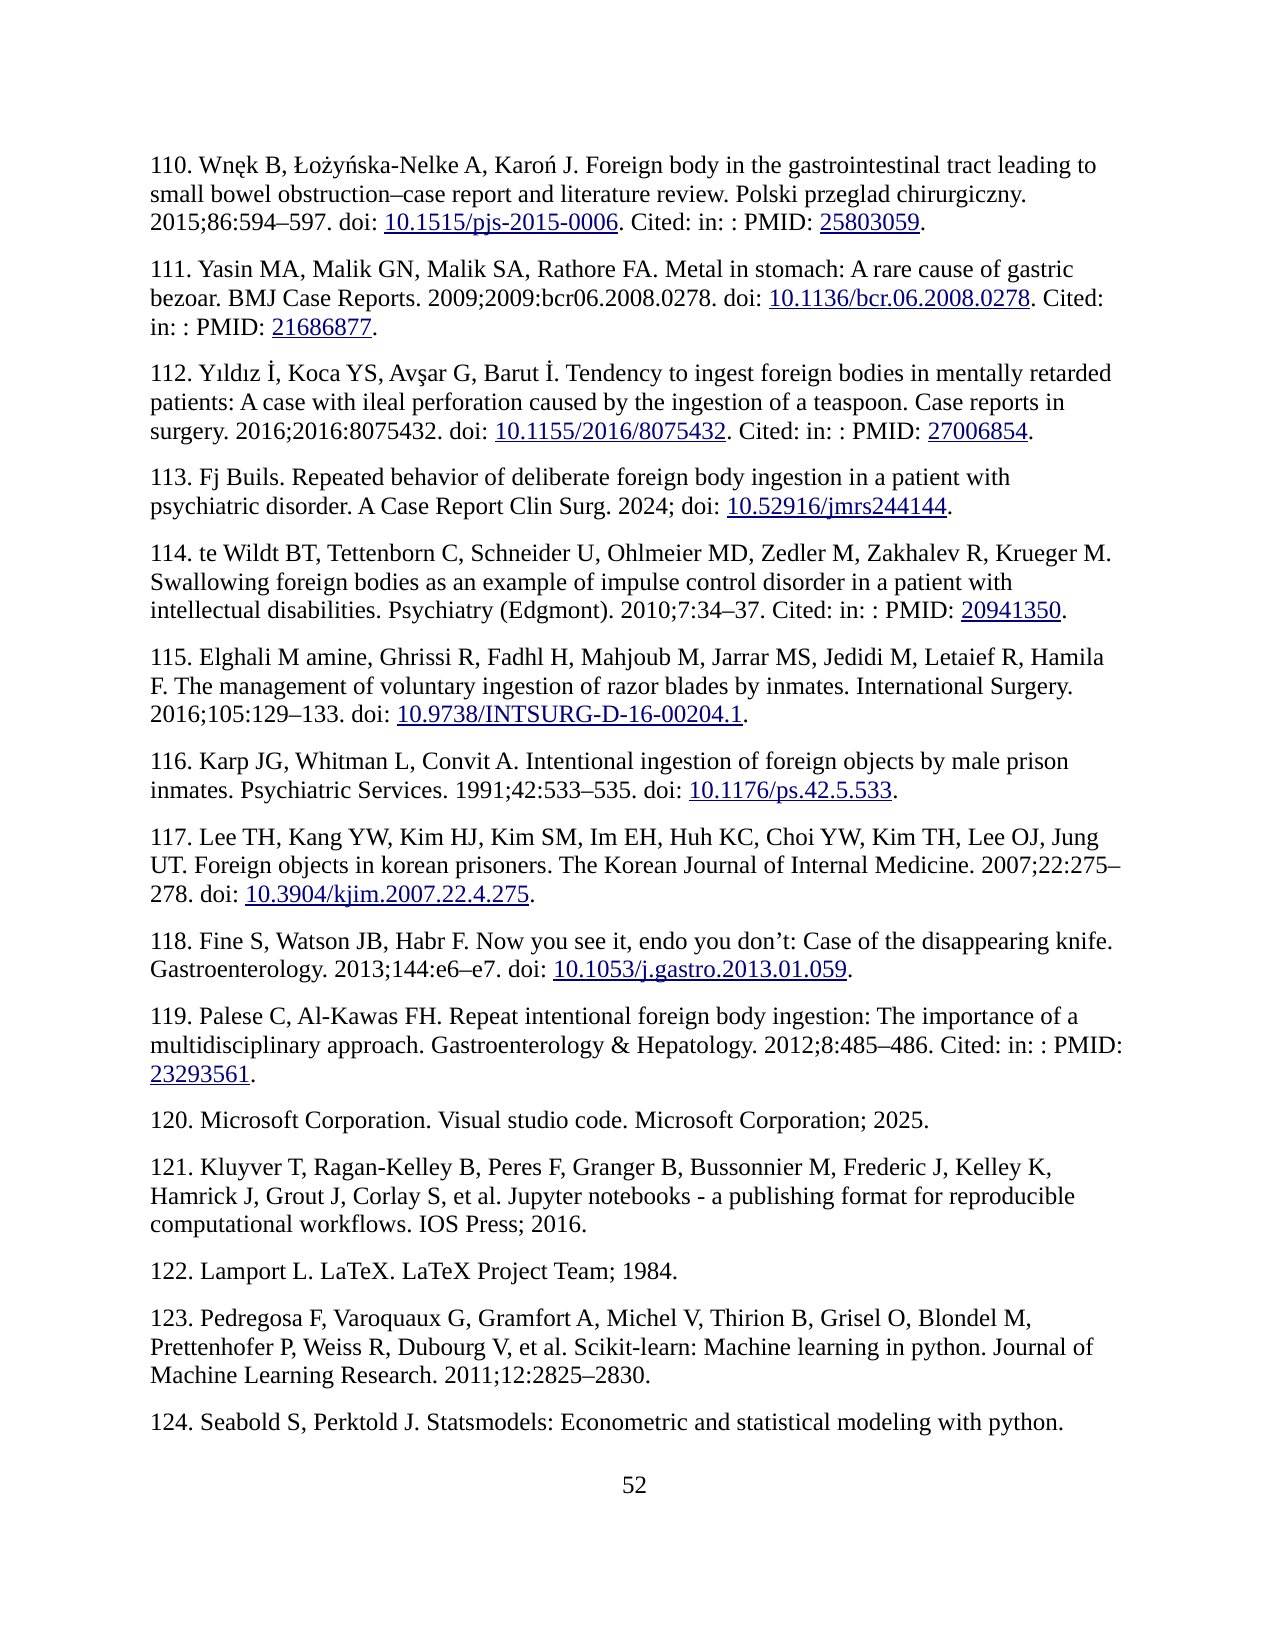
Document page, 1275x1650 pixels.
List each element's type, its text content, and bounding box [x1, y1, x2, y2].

text 112. Yıldız İ, Koca YS, Avşar G, Barut İ. Tendency to ingest foreign bodies in mentally retarded patients: A case with ileal perforation caused by the ingestion of a teaspoon. Case reports in surgery. 2016;2016:8075432. doi: 10.1155/2016/8075432. Cited: in: : PMID: 27006854. [150, 358, 1125, 444]
text 110. Wnęk B, Łożyńska-Nelke A, Karoń J. Foreign body in the gastrointestinal tract leading to small bowel obstruction–case report and literature review. Polski przeglad chirurgiczny. 2015;86:594–597. doi: 10.1515/pjs-2015-0006. Cited: in: : PMID: 25803059. [150, 150, 1125, 236]
text 111. Yasin MA, Malik GN, Malik SA, Rathore FA. Metal in stomach: A rare cause of gastric bezoar. BMJ Case Reports. 2009;2009:bcr06.2008.0278. doi: 10.1136/bcr.06.2008.0278. Cited: in: : PMID: 21686877. [150, 254, 1125, 340]
text 115. Elghali M amine, Ghrissi R, Fadhl H, Mahjoub M, Jarrar MS, Jedidi M, Letaief R, Hamila F. The management of voluntary ingestion of razor blades by inmates. International Surgery. 2016;105:129–133. doi: 10.9738/INTSURG-D-16-00204.1. [150, 642, 1125, 728]
text 121. Kluyver T, Ragan-Kelley B, Peres F, Granger B, Bussonnier M, Frederic J, Kelley K, Hamrick J, Grout J, Corlay S, et al. Jupyter notebooks - a publishing format for reproducible computational workflows. IOS Press; 2016. [150, 1152, 1125, 1238]
text 118. Fine S, Watson JB, Habr F. Now you see it, endo you don’t: Case of the disappearing knife. Gastroenterology. 2013;144:e6–e7. doi: 10.1053/j.gastro.2013.01.059. [150, 926, 1125, 983]
text 117. Lee TH, Kang YW, Kim HJ, Kim SM, Im EH, Huh KC, Choi YW, Kim TH, Lee OJ, Jung UT. Foreign objects in korean prisoners. The Korean Journal of Internal Medicine. 2007;22:275–278. doi: 10.3904/kjim.2007.22.4.275. [150, 822, 1125, 908]
text 123. Pedregosa F, Varoquaux G, Gramfort A, Michel V, Thirion B, Grisel O, Blondel M, Prettenhofer P, Weiss R, Dubourg V, et al. Scikit-learn: Machine learning in python. Journal of Machine Learning Research. 2011;12:2825–2830. [150, 1303, 1125, 1389]
text 120. Microsoft Corporation. Visual studio code. Microsoft Corporation; 2025. [150, 1105, 1125, 1134]
text 122. Lamport L. LaTeX. LaTeX Project Team; 1984. [150, 1256, 1125, 1285]
text 113. Fj Buils. Repeated behavior of deliberate foreign body ingestion in a patient with psychiatric disorder. A Case Report Clin Surg. 2024; doi: 10.52916/jmrs244144. [150, 462, 1125, 520]
text 114. te Wildt BT, Tettenborn C, Schneider U, Ohlmeier MD, Zedler M, Zakhalev R, Krueger M. Swallowing foreign bodies as an example of impulse control disorder in a patient with intellectual disabilities. Psychiatry (Edgmont). 2010;7:34–37. Cited: in: : PMID: 20941350. [150, 538, 1125, 624]
text 119. Palese C, Al-Kawas FH. Repeat intentional foreign body ingestion: The importance of a multidisciplinary approach. Gastroenterology & Hepatology. 2012;8:485–486. Cited: in: : PMID: 23293561. [150, 1001, 1125, 1087]
text 116. Karp JG, Whitman L, Convit A. Intentional ingestion of foreign objects by male prison inmates. Psychiatric Services. 1991;42:533–535. doi: 10.1176/ps.42.5.533. [150, 746, 1125, 804]
text 124. Seabold S, Perktold J. Statsmodels: Econometric and statistical modeling with python. [150, 1407, 1125, 1436]
